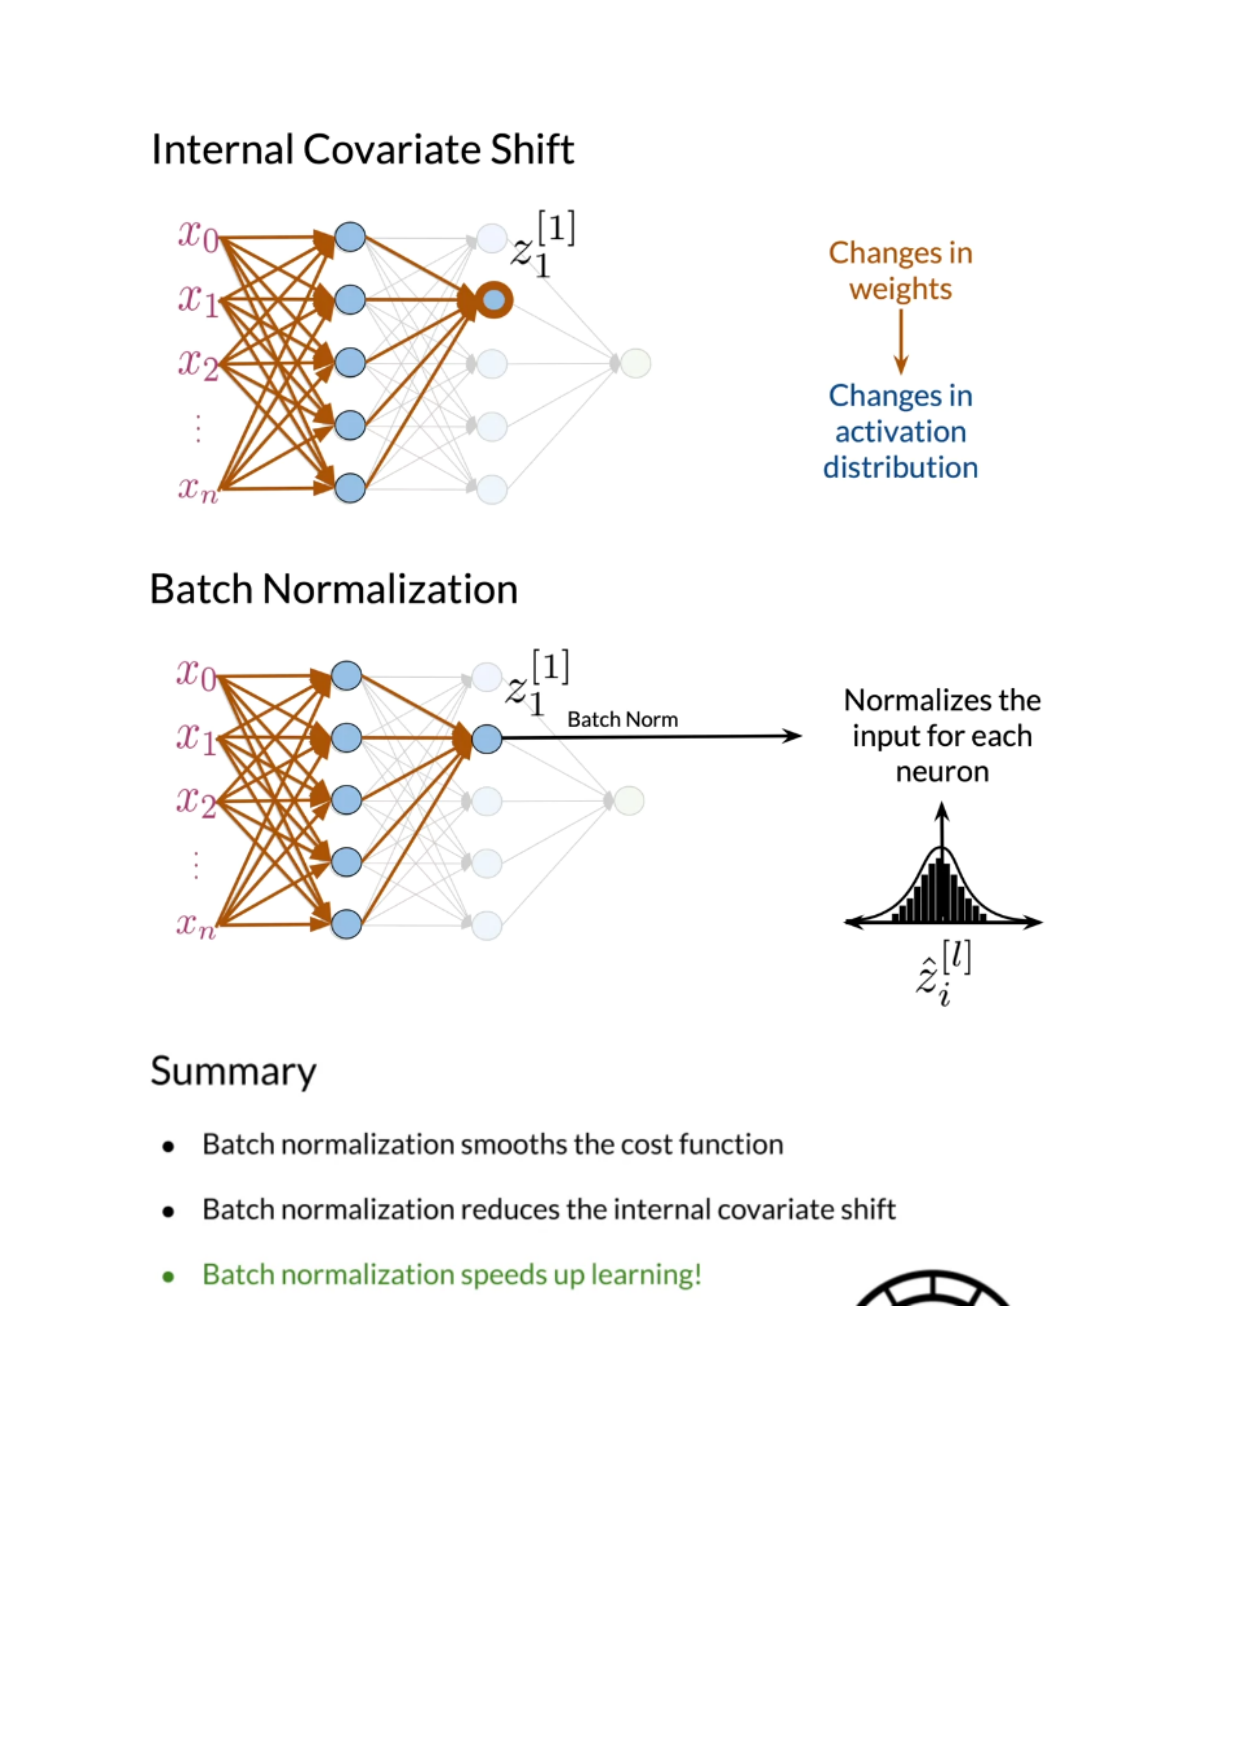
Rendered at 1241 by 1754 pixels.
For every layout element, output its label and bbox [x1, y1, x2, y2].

picture [118, 118, 1123, 530]
picture [118, 558, 1123, 1016]
picture [118, 1044, 1123, 1306]
